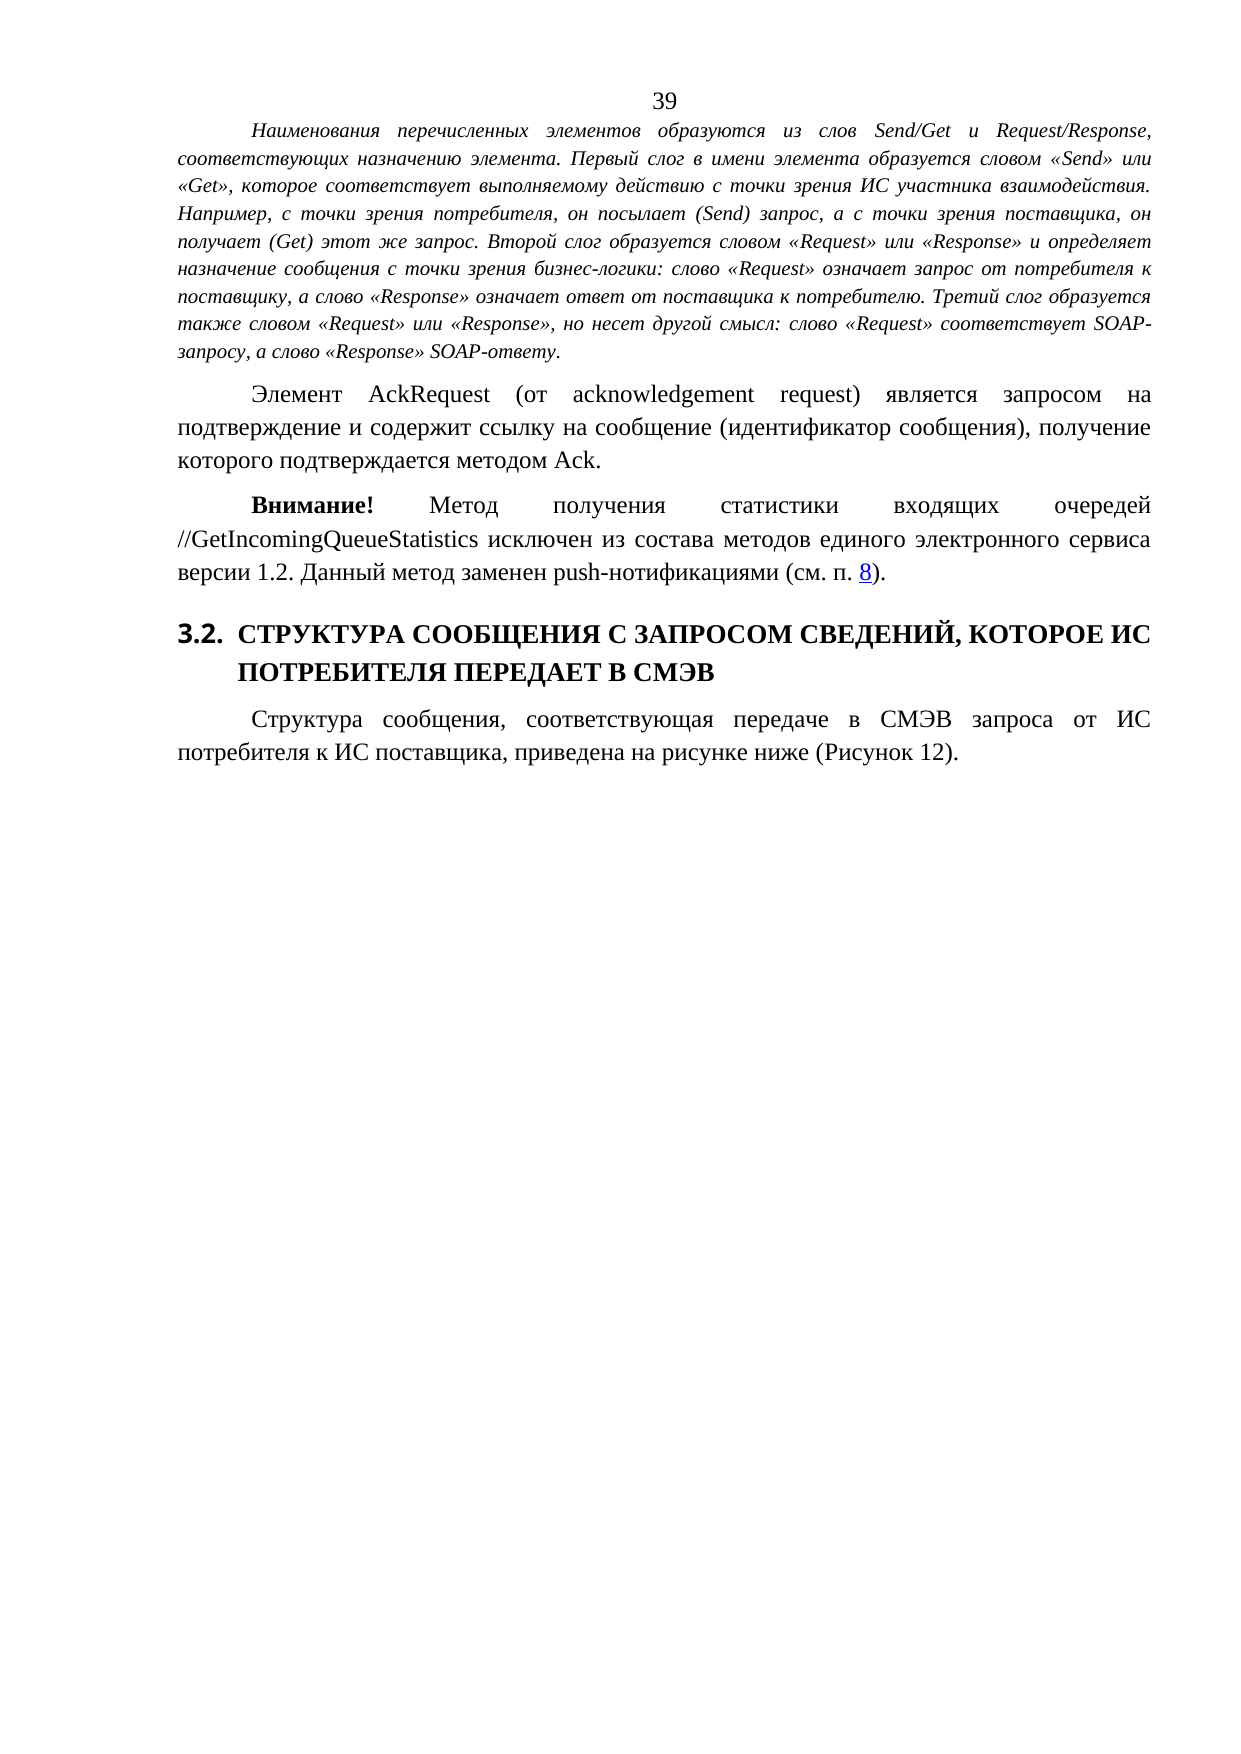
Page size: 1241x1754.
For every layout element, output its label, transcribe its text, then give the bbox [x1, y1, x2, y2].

text Внимание! Метод получения статистики входящих очередей //GetIncomingQueueStatistics исключен из состава методов единого электронного сервиса версии 1.2. Данный метод заменен push-нотификациями (см. п. 8). [177, 491, 1152, 585]
text Наименования перечисленных элементов образуются из слов Send/Get и Request/Response, соответствующих назначению элемента. Первый слог в имени элемента образуется словом «Send» или «Get», которое соответствует выполняемому действию с точки зрения ИС участника взаимодействия. Например, с точки зрения потребителя, он посылает (Send) запрос, а с точки зрения поставщика, он получает (Get) этот же запрос. Второй слог образуется словом «Request» или «Response» и определяет назначение сообщения с точки зрения бизнес-логики: слово «Request» означает запрос от потребителя к поставщику, а слово «Response» означает ответ от поставщика к потребителю. Третий слог образуется также словом «Request» или «Response», но несет другой смысл: слово «Request» соответствует SOAP-запросу, а слово «Response» SOAP-ответу. [177, 118, 1152, 363]
text Структура сообщения, соответствующая передаче в СМЭВ запроса от ИС потребителя к ИС поставщика, приведена на рисунке ниже (Рисунок 12). [177, 704, 1152, 766]
text Элемент AckRequest (от acknowledgement request) является запросом на подтверждение и содержит ссылку на сообщение (идентификатор сообщения), получение которого подтверждается методом Ack. [177, 379, 1152, 474]
subtitle Структура сообщения с запросом сведений, которое ИС потребителя передает в СМЭВ [177, 615, 1152, 687]
